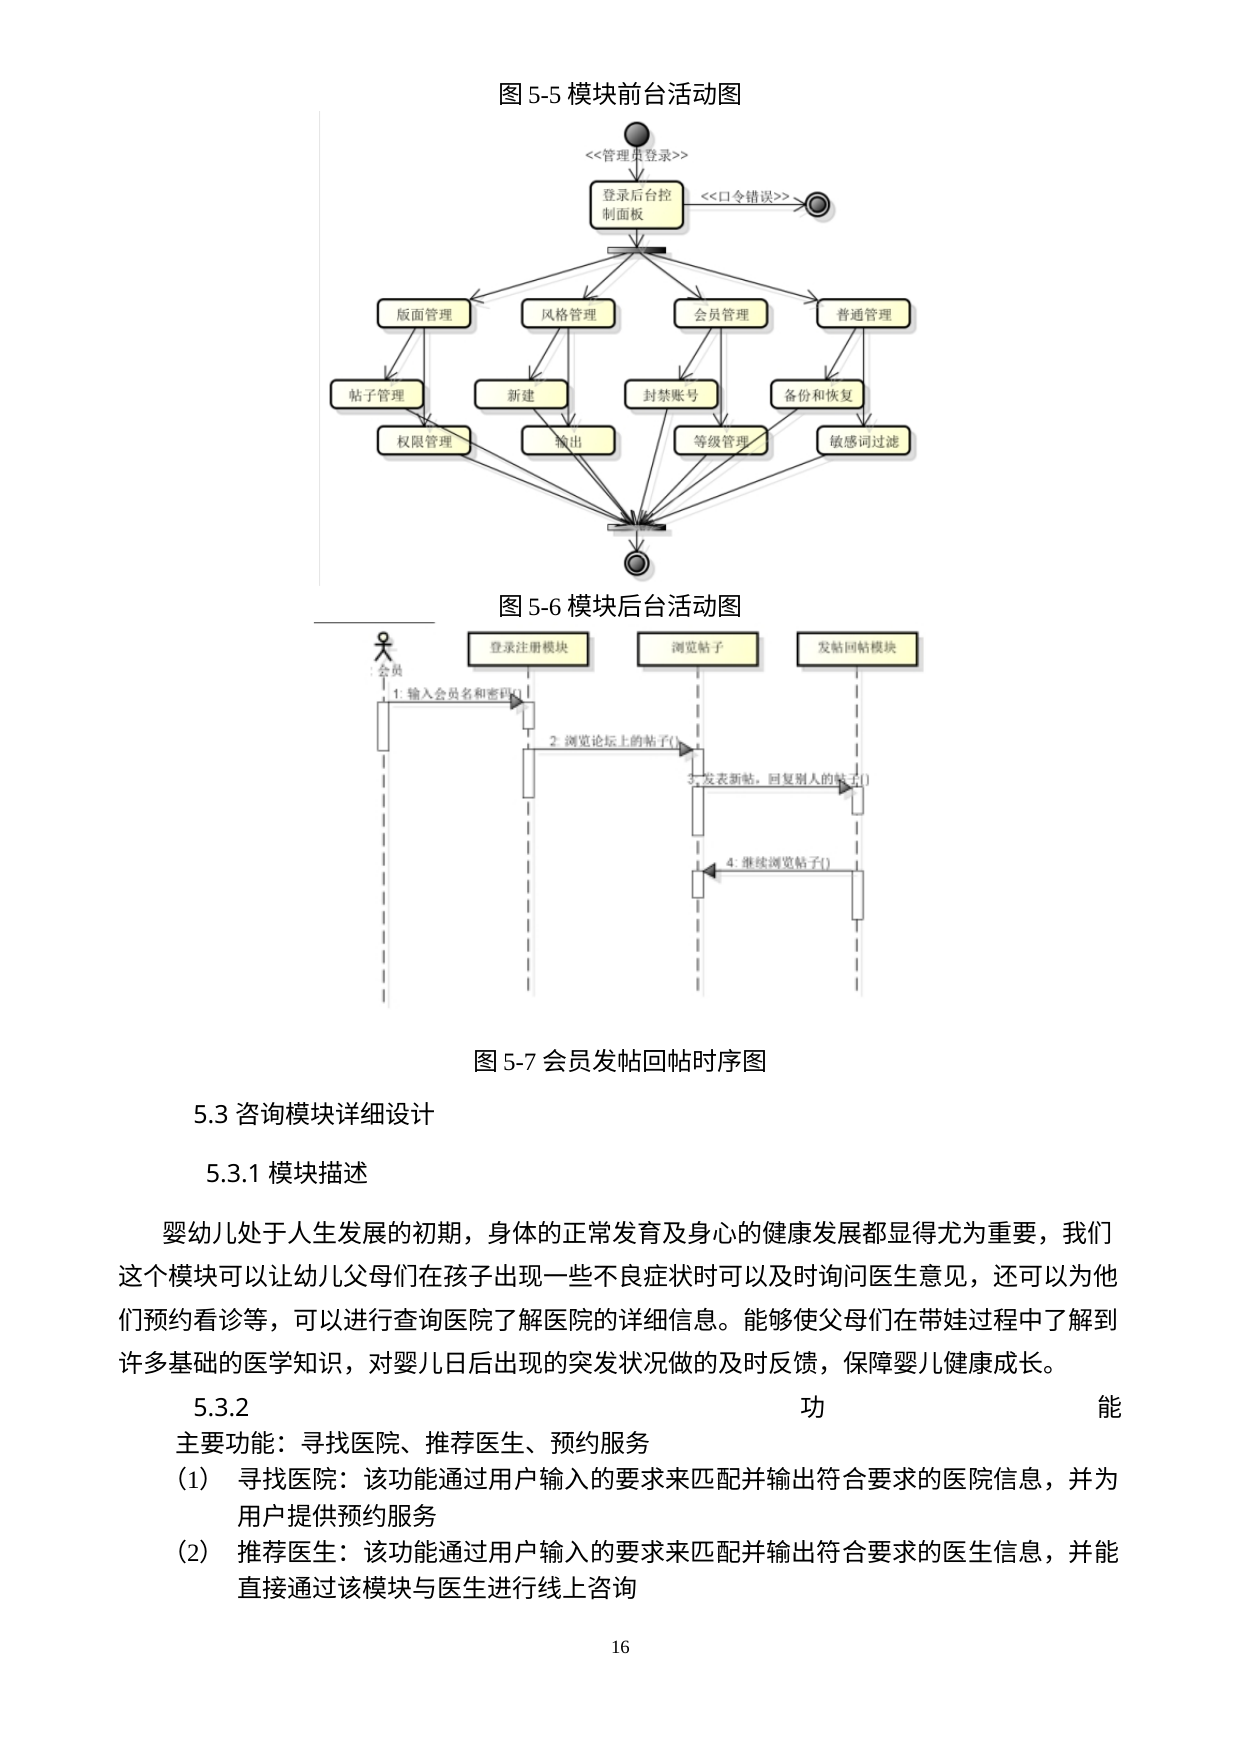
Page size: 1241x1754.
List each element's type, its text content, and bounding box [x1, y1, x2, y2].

text 5.3 咨询模块详细设计 [118, 1094, 1122, 1130]
text 5.3.2 功能 主要功能：寻找医院、推荐医生、预约服务 [118, 1387, 1122, 1460]
text 图5-5 模块前台活动图 [118, 75, 1122, 111]
text 图5-6 模块后台活动图 [118, 587, 1122, 623]
text 图5-7 会员发帖回帖时序图 [118, 1042, 1122, 1078]
list 推荐医生：该功能通过用户输入的要求来匹配并输出符合要求的医生信息，并能直接通过该模块与医生进行线上咨询 [162, 1532, 1122, 1605]
list 寻找医院：该功能通过用户输入的要求来匹配并输出符合要求的医院信息，并为用户提供预约服务 [162, 1460, 1122, 1532]
text 5.3.1 模块描述 [118, 1154, 1122, 1190]
text 婴幼儿处于人生发展的初期，身体的正常发育及身心的健康发展都显得尤为重要，我们这个模块可以让幼儿父母们在孩子出现一些不良症状时可以及时询问医生意见，还可以为他们预约看诊等，可以进行查询医院了解医院的详细信息。能够使父母们在带娃过程中了解到许多基础的医学知识，对婴儿日后出现的突发状况做的及时反馈，保障婴儿健康成长。 [118, 1213, 1122, 1380]
